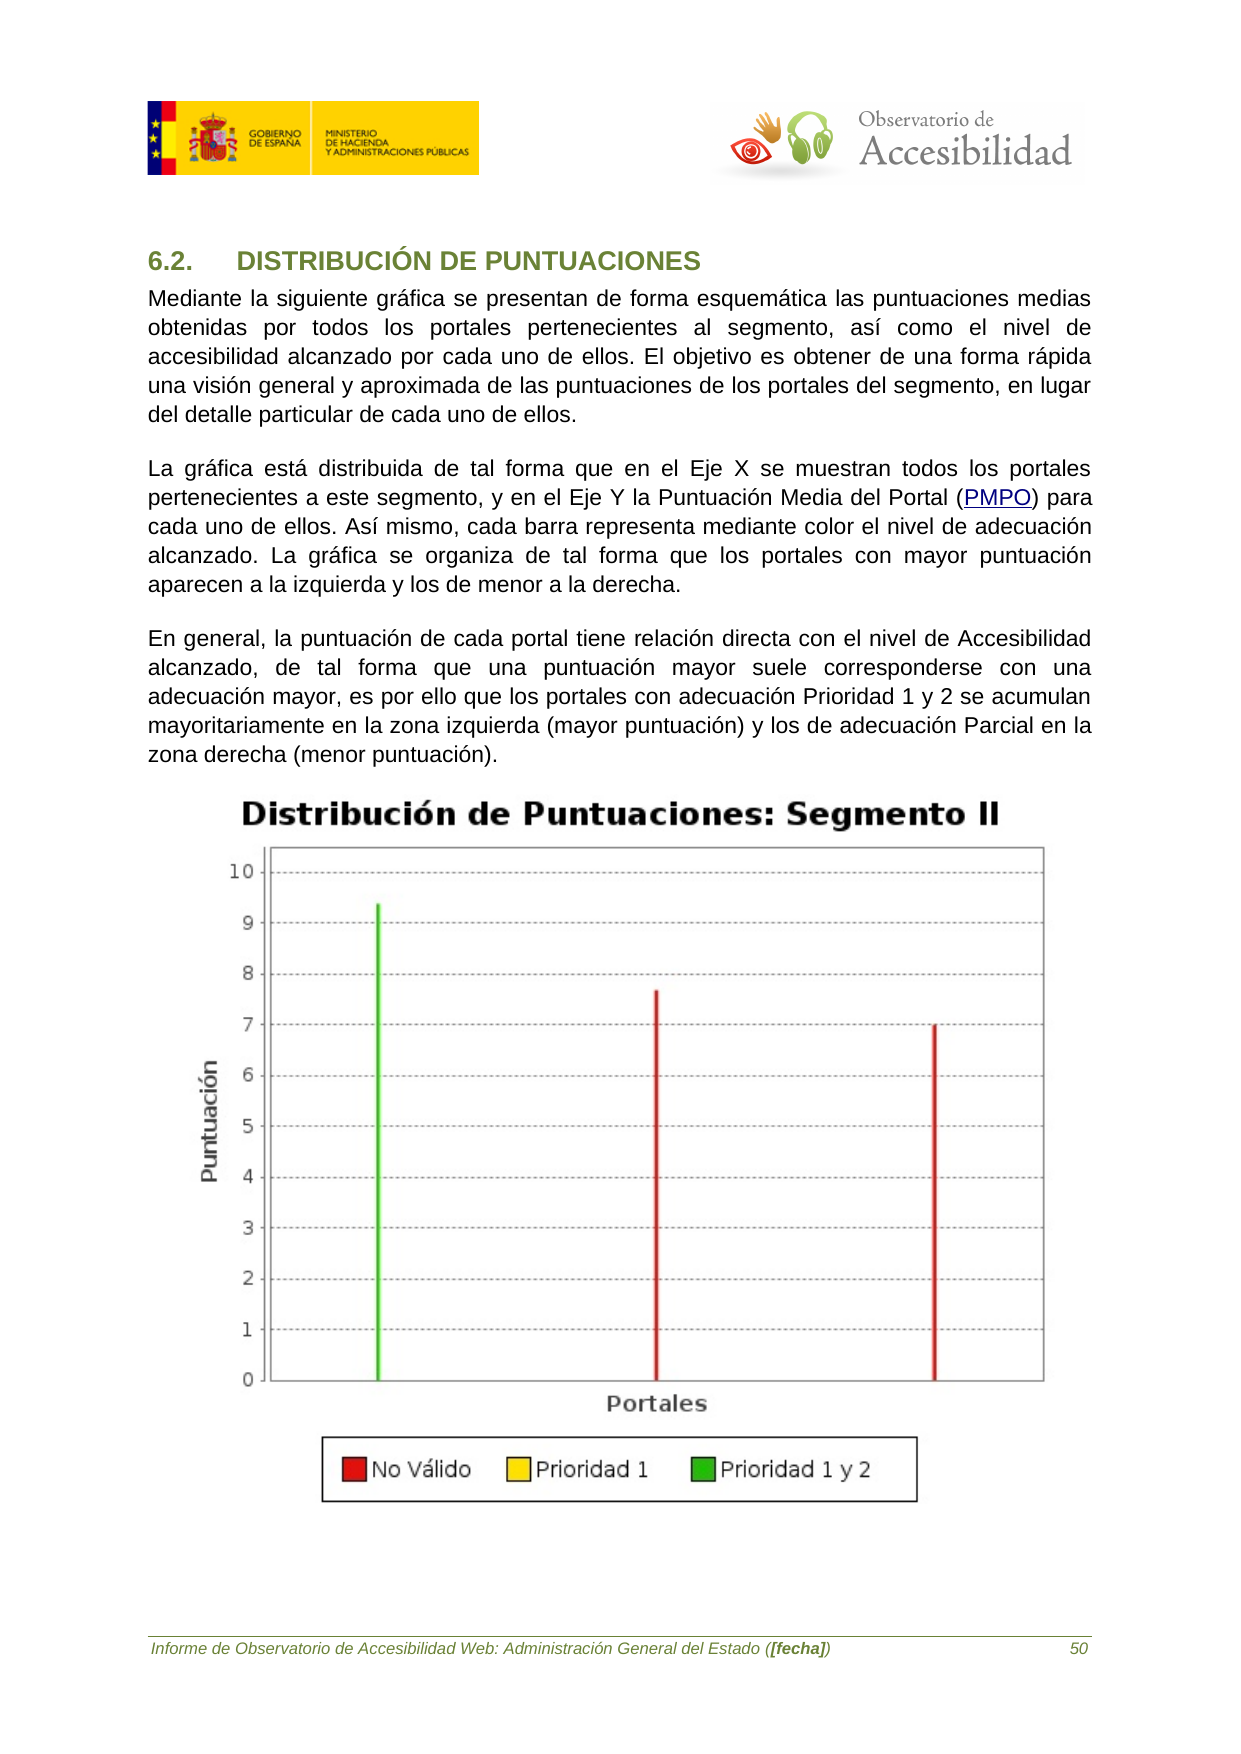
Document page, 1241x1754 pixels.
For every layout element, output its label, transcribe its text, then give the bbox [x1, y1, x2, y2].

text Mediante la siguiente gráfica se presentan de forma esquemática las puntuaciones medias obtenidas por todos los portales pertenecientes al segmento, así como el nivel de accesibilidad alcanzado por cada uno de ellos. El objetivo es obtener de una forma rápida una visión general y aproximada de las puntuaciones de los portales del segmento, en lugar del detalle particular de cada uno de ellos. [148, 285, 1092, 427]
subtitle Distribución de puntuaciones [148, 245, 1092, 276]
picture [710, 102, 1086, 185]
text En general, la puntuación de cada portal tiene relación directa con el nivel de Accesibilidad alcanzado, de tal forma que una puntuación mayor suele corresponderse con una adecuación mayor, es por ello que los portales con adecuación Prioridad 1 y 2 se acumulan mayoritariamente en la zona izquierda (mayor puntuación) y los de adecuación Parcial en la zona derecha (menor puntuación). [148, 625, 1092, 767]
text La gráfica está distribuida de tal forma que en el Eje X se muestran todos los portales pertenecientes a este segmento, y en el Eje Y la Puntuación Media del Portal (PMPO) para cada uno de ellos. Así mismo, cada barra representa mediante color el nivel de adecuación alcanzado. La gráfica se organiza de tal forma que los portales con mayor puntuación aparecen a la izquierda y los de menor a la derecha. [148, 455, 1092, 597]
picture [178, 794, 1062, 1504]
picture [147, 101, 479, 175]
